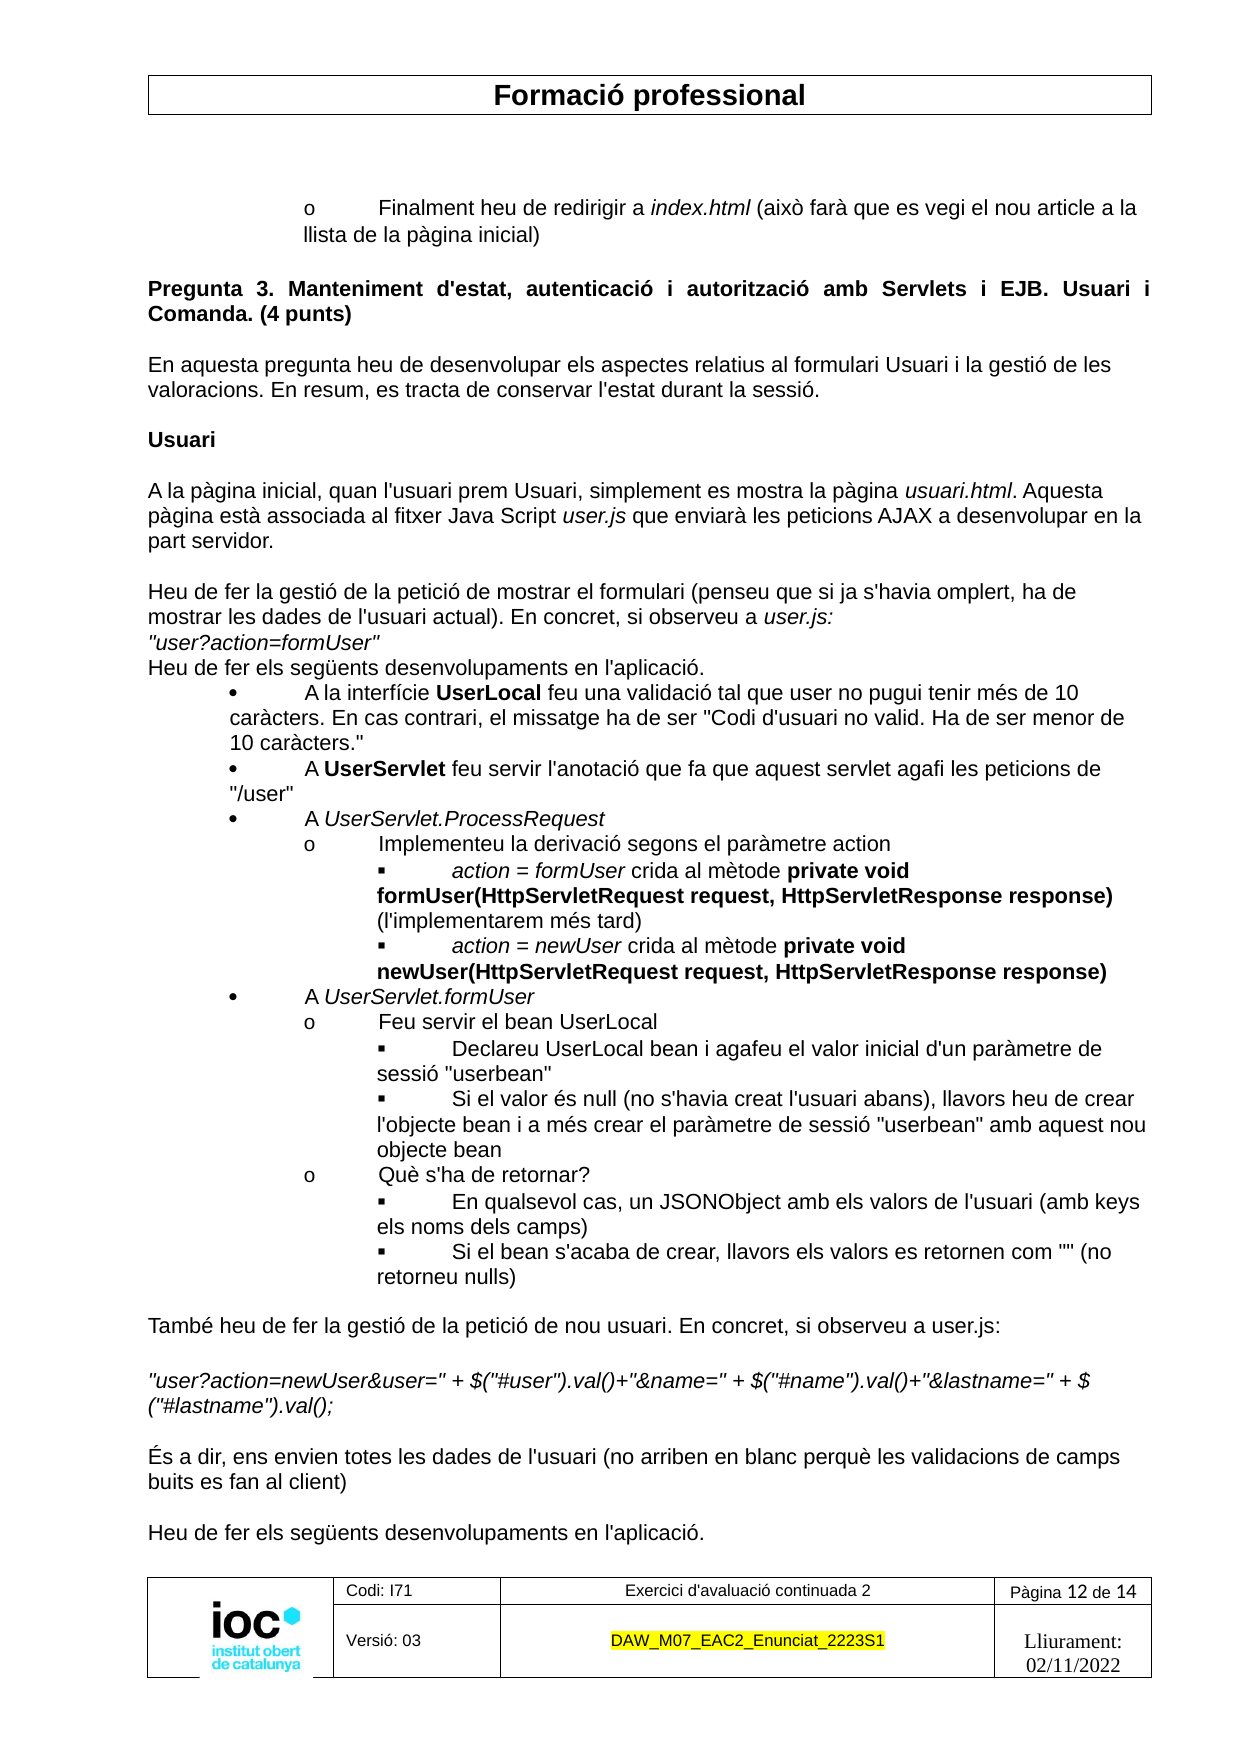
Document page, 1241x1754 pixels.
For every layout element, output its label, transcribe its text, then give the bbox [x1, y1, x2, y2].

text Heu de fer els següents desenvolupaments en l'aplicació. [148, 654, 1152, 680]
list Declareu UserLocal bean i agafeu el valor inicial d'un paràmetre de sessió "userbean" [377, 1036, 1152, 1086]
list En qualsevol cas, un JSONObject amb els valors de l'usuari (amb keys els noms dels camps) [377, 1189, 1152, 1239]
list action = formUser crida al mètode private void formUser(HttpServletRequest request, HttpServletResponse response) (l'implementarem més tard) [377, 858, 1152, 933]
list action = newUser crida al mètode private void newUser(HttpServletRequest request, HttpServletResponse response) [377, 933, 1152, 984]
list Si el valor és null (no s'havia creat l'usuari abans), llavors heu de crear l'objecte bean i a més crear el paràmetre de sessió "userbean" amb aquest nou objecte bean [377, 1086, 1152, 1162]
list A UserServlet.formUser [229, 984, 1152, 1009]
text També heu de fer la gestió de la petició de nou usuari. En concret, si observeu a user.js: [148, 1289, 1152, 1339]
text "user?action=formUser" [148, 629, 1152, 654]
list Si el bean s'acaba de crear, llavors els valors es retornen com "" (no retorneu nulls) [377, 1239, 1152, 1289]
list Implementeu la derivació segons el paràmetre action [303, 831, 1152, 858]
text A la pàgina inicial, quan l'usuari prem Usuari, simplement es mostra la pàgina usuari.html. Aquesta pàgina està associada al fitxer Java Script user.js que enviarà les peticions AJAX a desenvolupar en la part servidor. [148, 478, 1152, 553]
text Heu de fer la gestió de la petició de mostrar el formulari (penseu que si ja s'havia omplert, ha de mostrar les dades de l'usuari actual). En concret, si observeu a user.js: [148, 579, 1152, 629]
list A UserServlet feu servir l'anotació que fa que aquest servlet agafi les peticions de "/user" [229, 755, 1152, 806]
list Finalment heu de redirigir a index.html (això farà que es vegi el nou article a la llista de la pàgina inicial) [303, 195, 1152, 247]
list A UserServlet.ProcessRequest [229, 806, 1152, 831]
text Heu de fer els següents desenvolupaments en l'aplicació. [148, 1520, 1152, 1545]
list Què s'ha de retornar? [303, 1162, 1152, 1189]
list Feu servir el bean UserLocal [303, 1009, 1152, 1036]
text En aquesta pregunta heu de desenvolupar els aspectes relatius al formulari Usuari i la gestió de les valoracions. En resum, es tracta de conservar l'estat durant la sessió. [148, 351, 1152, 402]
list A la interfície UserLocal feu una validació tal que user no pugui tenir més de 10 caràcters. En cas contrari, el missatge ha de ser "Codi d'usuari no valid. Ha de ser menor de 10 caràcters." [229, 680, 1152, 755]
text Usuari [148, 427, 1152, 452]
text Pregunta 3. Manteniment d'estat, autenticació i autorització amb Servlets i EJB. Usuari i Comanda. (4 punts) [148, 276, 1152, 326]
text "user?action=newUser&user=" + $("#user").val()+"&name=" + $("#name").val()+"&lastname=" + $("#lastname").val(); [148, 1368, 1152, 1418]
text És a dir, ens envien totes les dades de l'usuari (no arriben en blanc perquè les validacions de camps buits es fan al client) [148, 1444, 1152, 1494]
